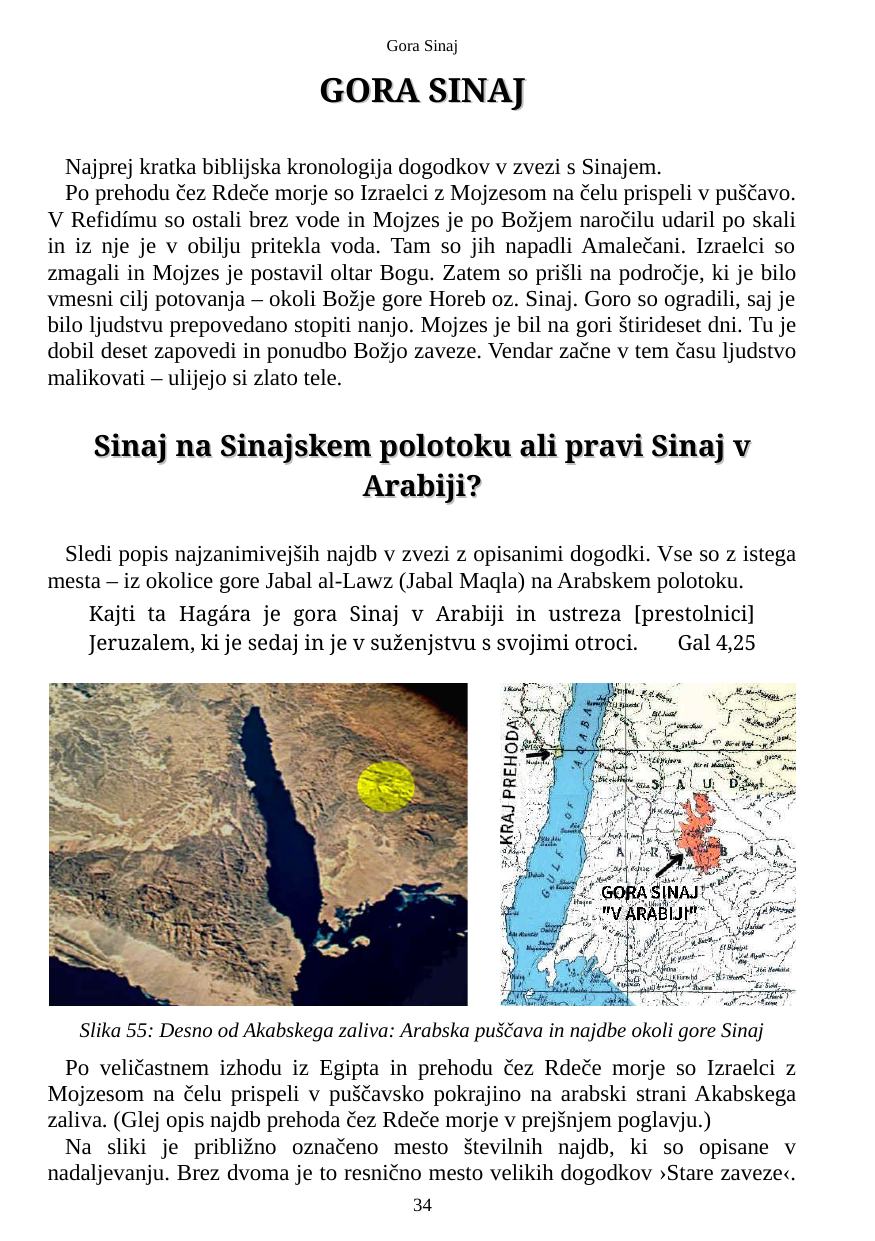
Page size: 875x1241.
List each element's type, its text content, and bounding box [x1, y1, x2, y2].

text Kajti ta Hagára je gora Sinaj v Arabiji in ustreza [prestolnici] Jeruzalem, ki je sedaj in je v suženjstvu s svojimi otroci. Gal 4,25 [89, 599, 756, 656]
text Po veličastnem izhodu iz Egipta in prehodu čez Rdeče morje so Izraelci z Mojzesom na čelu prispeli v puščavsko pokrajino na arabski strani Akabskega zaliva. (Glej opis najdb prehoda čez Rdeče morje v prejšnjem poglavju.) [47, 668, 797, 1133]
text Na sliki je približno označeno mesto številnih najdb, ki so opisane v nadaljevanju. Brez dvoma je to resnično mesto velikih dogodkov ›Stare zaveze‹. [47, 1133, 797, 1185]
text Najprej kratka biblijska kronologija dogodkov v zvezi s Sinajem. [47, 153, 797, 179]
picture [49, 683, 468, 1006]
subtitle Sinaj na Sinajskem polotoku ali pravi Sinaj v Arabiji? [47, 426, 797, 505]
text Slika 55: Desno od Akabskega zaliva: Arabska puščava in najdbe okoli gore Sinaj [48, 682, 795, 1042]
text Sledi popis najzanimivejših najdb v zvezi z opisanimi dogodki. Vse so z istega mesta – iz okolice gore Jabal al-Lawz (Jabal Maqla) na Arabskem polotoku. [47, 541, 797, 593]
subtitle Gora Sinaj [47, 66, 797, 112]
picture [500, 683, 796, 1006]
text Po prehodu čez Rdeče morje so Izraelci z Mojzesom na čelu prispeli v puščavo. V Refidímu so ostali brez vode in Mojzes je po Božjem naročilu udaril po skali in iz nje je v obilju pritekla voda. Tam so jih napadli Amalečani. Izraelci so zmagali in Mojzes je postavil oltar Bogu. Zatem so prišli na področje, ki je bilo vmesni cilj potovanja – okoli Božje gore Horeb oz. Sinaj. Goro so ogradili, saj je bilo ljudstvu prepovedano stopiti nanjo. Mojzes je bil na gori štirideset dni. Tu je dobil deset zapovedi in ponudbo Božjo zaveze. Vendar začne v tem času ljudstvo malikovati – ulijejo si zlato tele. [47, 179, 797, 390]
